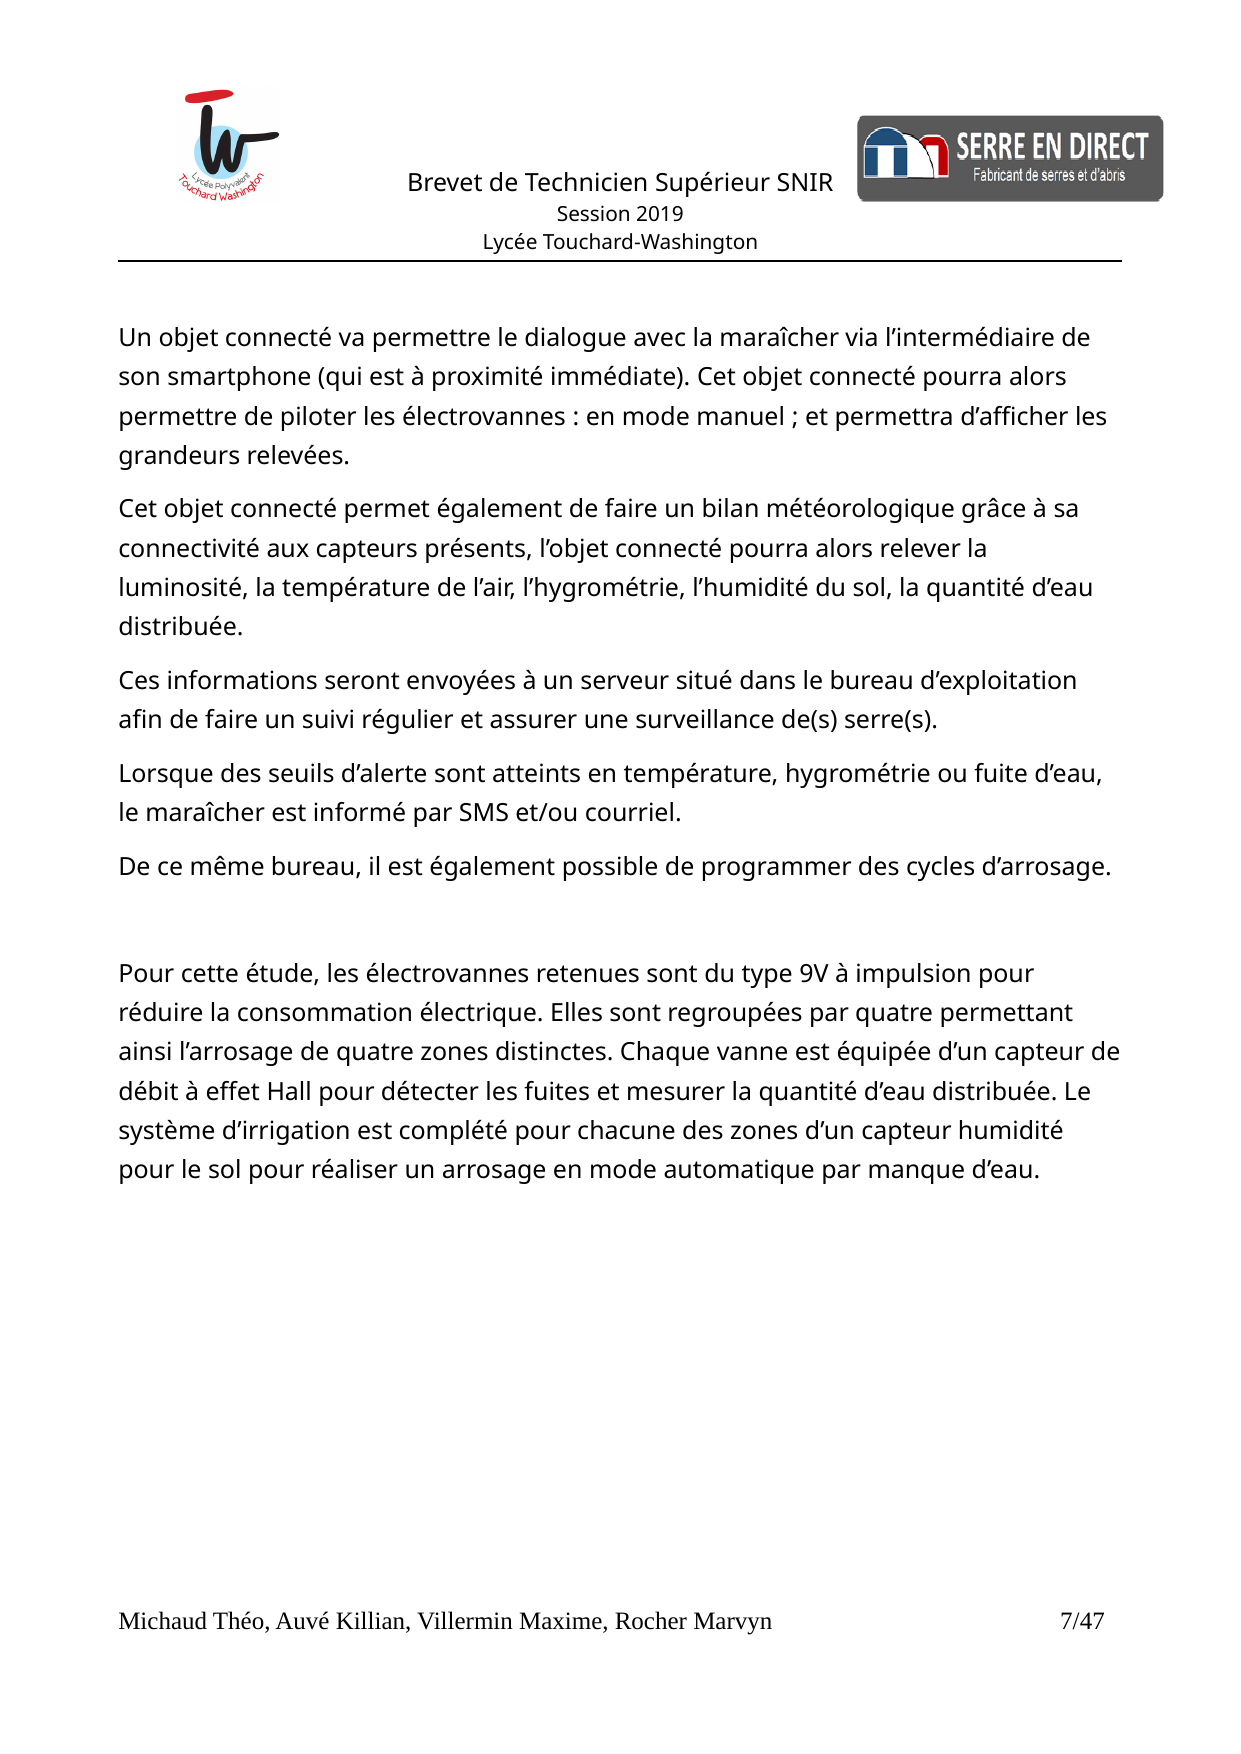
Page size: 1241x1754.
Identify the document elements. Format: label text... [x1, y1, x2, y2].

text Pour cette étude, les électrovannes retenues sont du type 9V à impulsion pour réduire la consommation électrique. Elles sont regroupées par quatre permettant ainsi l’arrosage de quatre zones distinctes. Chaque vanne est équipée d’un capteur de débit à effet Hall pour détecter les fuites et mesurer la quantité d’eau distribuée. Le système d’irrigation est complété pour chacune des zones d’un capteur humidité pour le sol pour réaliser un arrosage en mode automatique par manque d’eau. [118, 956, 1122, 1186]
picture [852, 113, 1167, 206]
text Cet objet connecté permet également de faire un bilan météorologique grâce à sa connectivité aux capteurs présents, l’objet connecté pourra alors relever la luminosité, la température de l’air, l’hygrométrie, l’humidité du sol, la quantité d’eau distribuée. [118, 491, 1122, 643]
text Ces informations seront envoyées à un serveur situé dans le bureau d’exploitation afin de faire un suivi régulier et assurer une surveillance de(s) serre(s). [118, 662, 1122, 736]
text Lorsque des seuils d’alerte sont atteints en température, hygrométrie ou fuite d’eau, le maraîcher est informé par SMS et/ou courriel. [118, 755, 1122, 828]
text Un objet connecté va permettre le dialogue avec la maraîcher via l’intermédiaire de son smartphone (qui est à proximité immédiate). Cet objet connecté pourra alors permettre de piloter les électrovannes : en mode manuel ; et permettra d’afficher les grandeurs relevées. [118, 320, 1122, 471]
picture [176, 86, 281, 203]
text De ce même bureau, il est également possible de programmer des cycles d’arrosage. [118, 848, 1122, 882]
